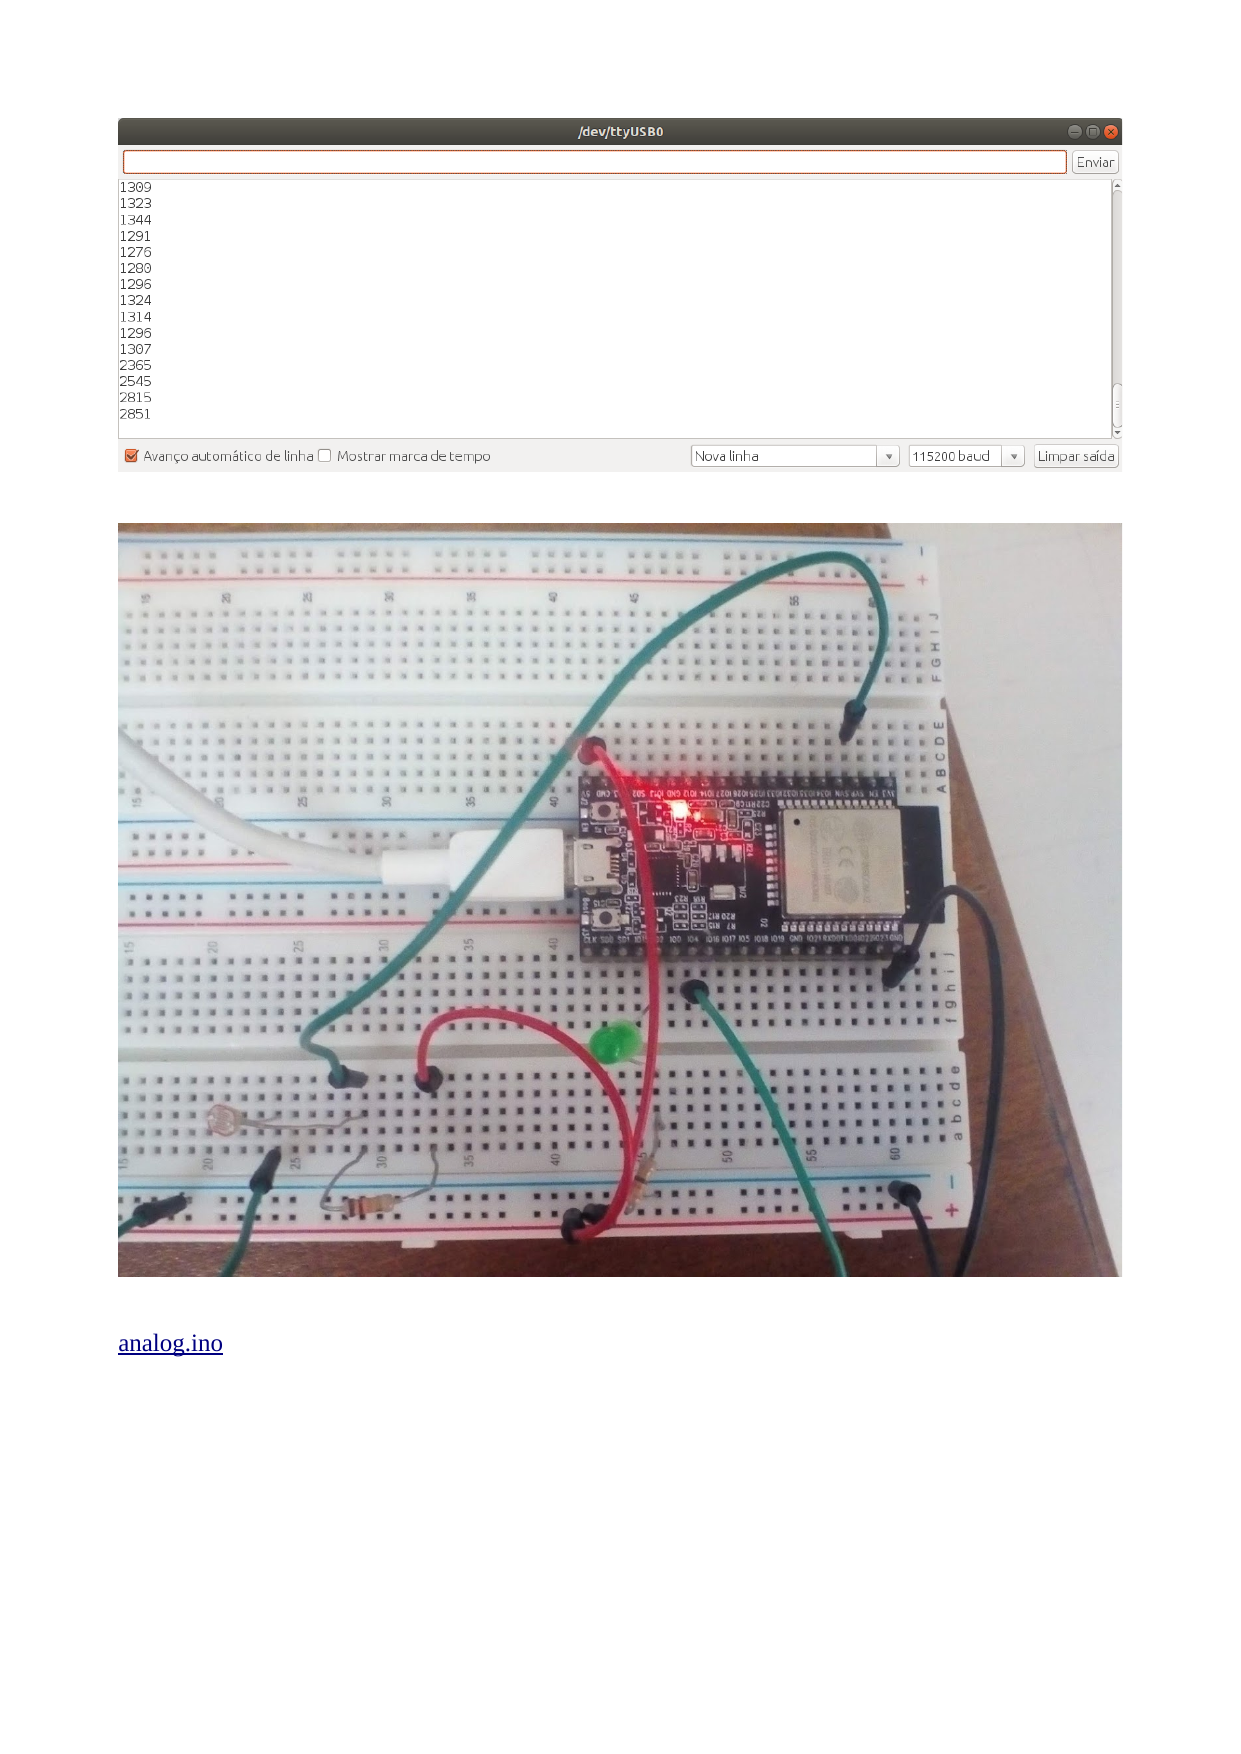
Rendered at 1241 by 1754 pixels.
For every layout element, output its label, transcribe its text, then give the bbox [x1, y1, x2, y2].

picture [118, 118, 1123, 472]
text analog.ino [118, 1328, 1122, 1357]
picture [118, 523, 1123, 1277]
